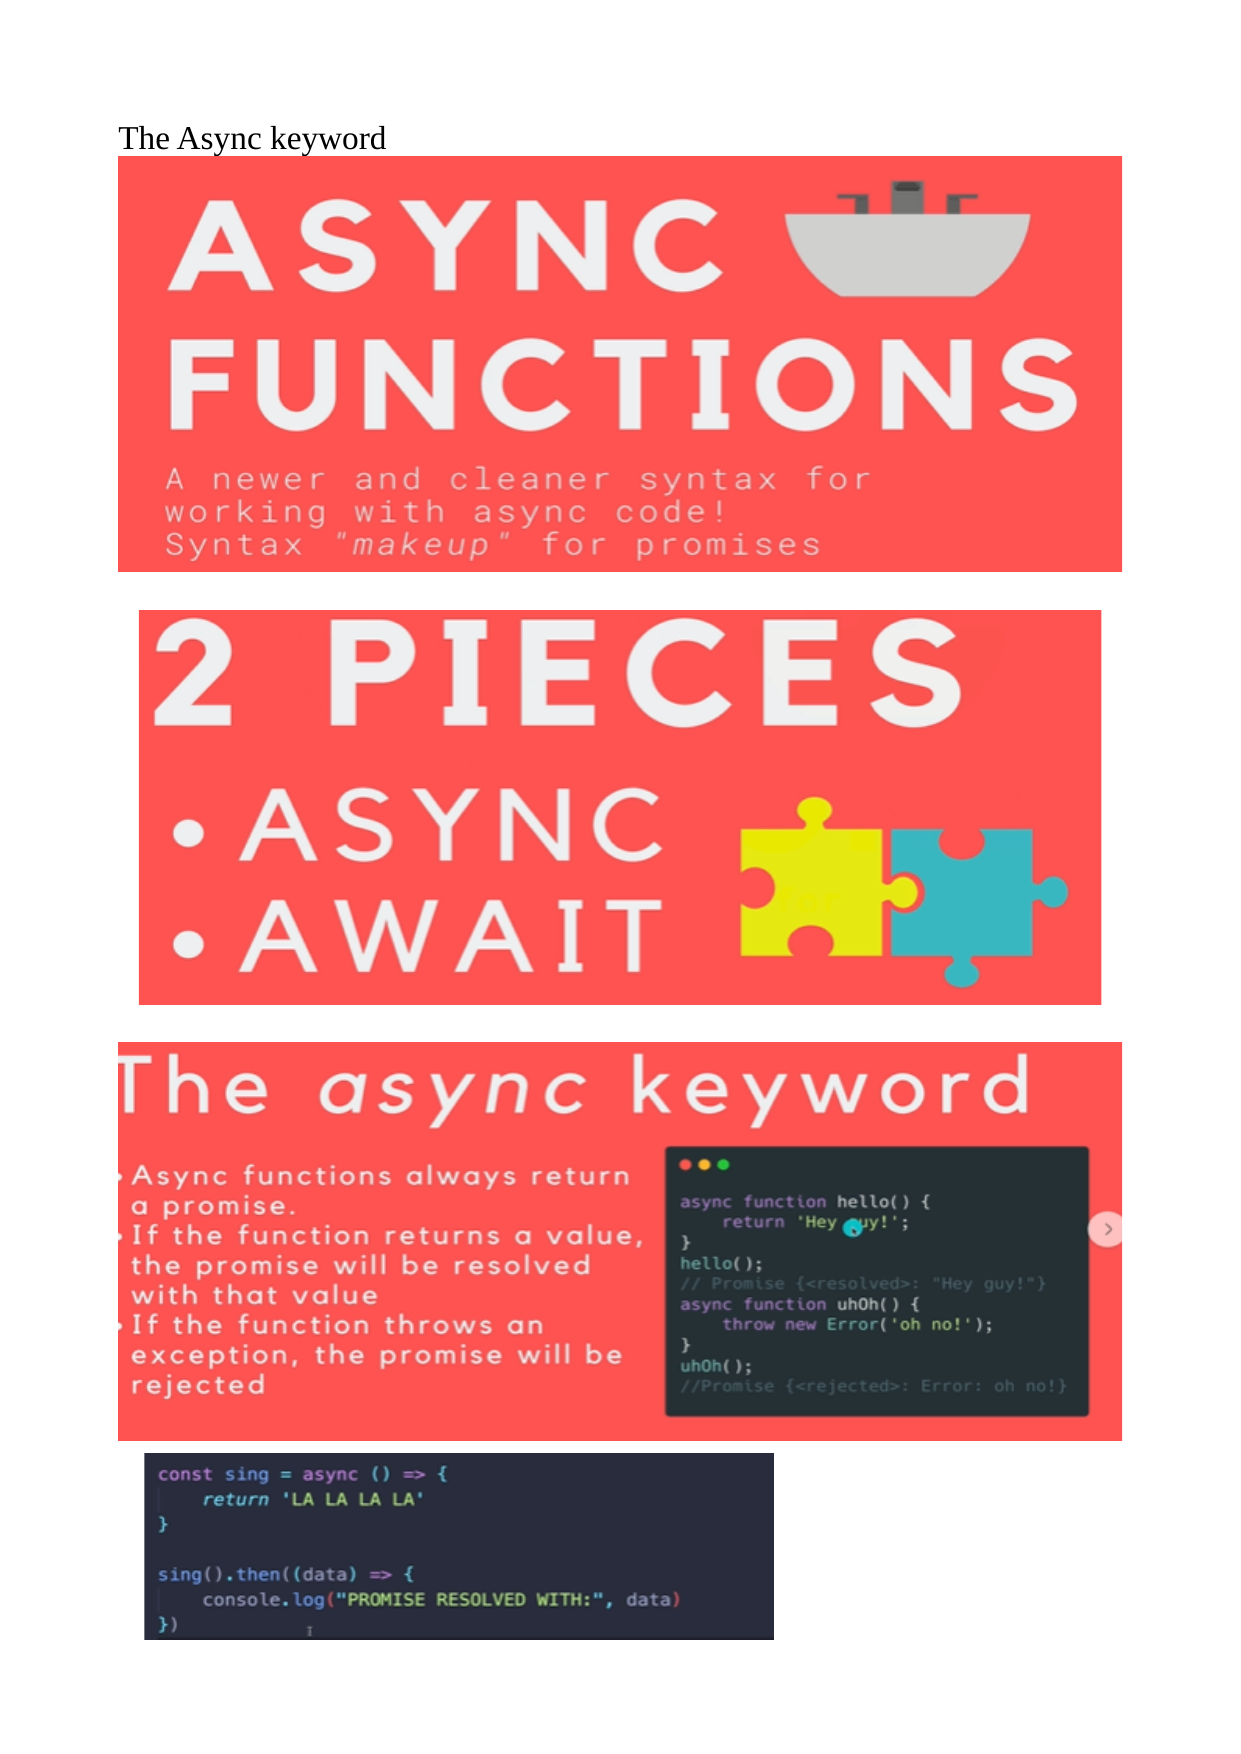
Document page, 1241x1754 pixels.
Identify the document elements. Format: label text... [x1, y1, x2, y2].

text The Async keyword [118, 118, 1122, 156]
picture [118, 1042, 1123, 1441]
picture [138, 610, 1102, 1005]
picture [118, 156, 1123, 572]
picture [144, 1453, 774, 1640]
